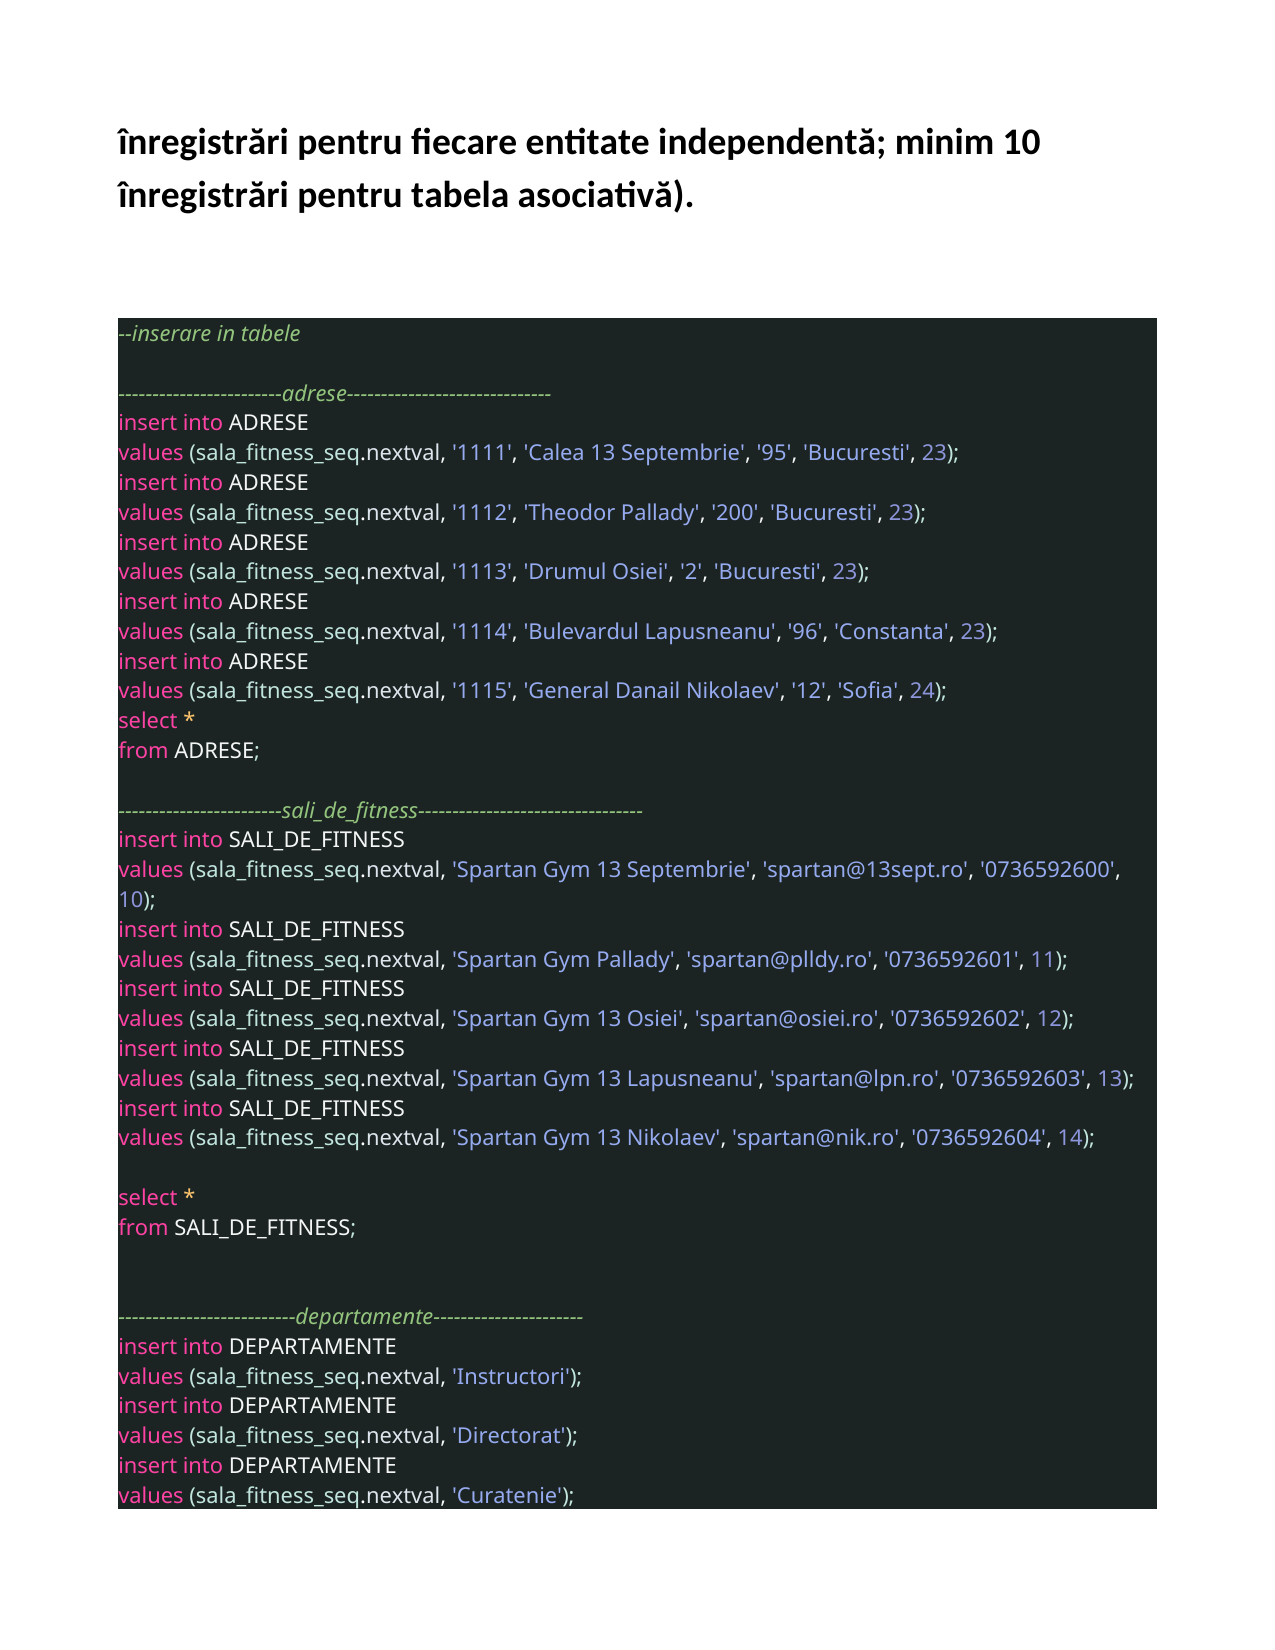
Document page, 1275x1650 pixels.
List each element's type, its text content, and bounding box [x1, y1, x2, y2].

text --inserare in tabele ------------------------adrese------------------------------ insert into ADRESE values (sala_fitness_seq.nextval, '1111', 'Calea 13 Septembrie', '95', 'Bucuresti', 23); insert into ADRESE values (sala_fitness_seq.nextval, '1112', 'Theodor Pallady', '200', 'Bucuresti', 23); insert into ADRESE values (sala_fitness_seq.nextval, '1113', 'Drumul Osiei', '2', 'Bucuresti', 23); insert into ADRESE values (sala_fitness_seq.nextval, '1114', 'Bulevardul Lapusneanu', '96', 'Constanta', 23); insert into ADRESE values (sala_fitness_seq.nextval, '1115', 'General Danail Nikolaev', '12', 'Sofia', 24); select * from ADRESE; ------------------------sali_de_fitness--------------------------------- insert into SALI_DE_FITNESS values (sala_fitness_seq.nextval, 'Spartan Gym 13 Septembrie', 'spartan@13sept.ro', '0736592600', 10); insert into SALI_DE_FITNESS values (sala_fitness_seq.nextval, 'Spartan Gym Pallady', 'spartan@plldy.ro', '0736592601', 11); insert into SALI_DE_FITNESS values (sala_fitness_seq.nextval, 'Spartan Gym 13 Osiei', 'spartan@osiei.ro', '0736592602', 12); insert into SALI_DE_FITNESS values (sala_fitness_seq.nextval, 'Spartan Gym 13 Lapusneanu', 'spartan@lpn.ro', '0736592603', 13); insert into SALI_DE_FITNESS values (sala_fitness_seq.nextval, 'Spartan Gym 13 Nikolaev', 'spartan@nik.ro', '0736592604', 14); select * from SALI_DE_FITNESS; --------------------------departamente---------------------- insert into DEPARTAMENTE values (sala_fitness_seq.nextval, 'Instructori'); insert into DEPARTAMENTE values (sala_fitness_seq.nextval, 'Directorat'); insert into DEPARTAMENTE values (sala_fitness_seq.nextval, 'Curatenie'); [118, 318, 1157, 1509]
text înregistrări pentru fiecare entitate independentă; minim 10 înregistrări pentru tabela asociativă). [118, 118, 1157, 217]
